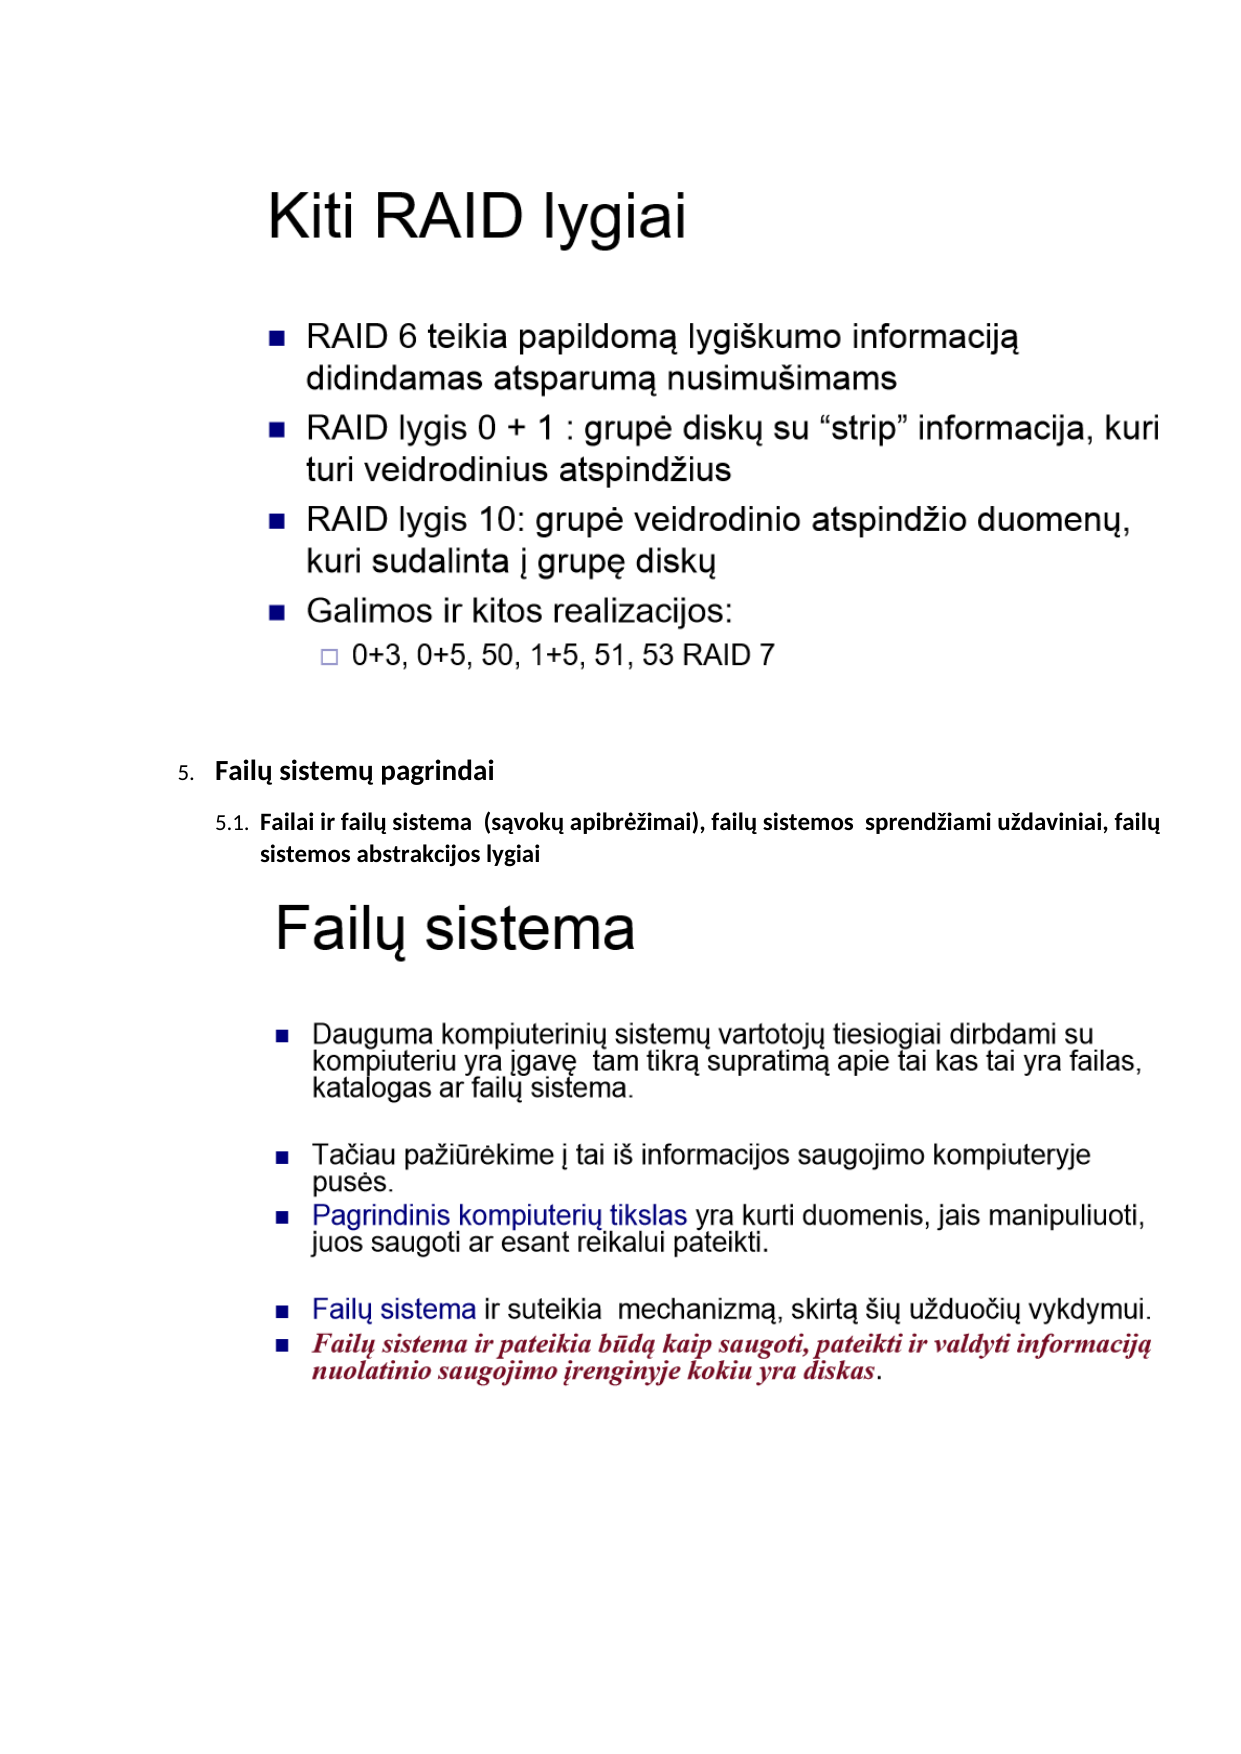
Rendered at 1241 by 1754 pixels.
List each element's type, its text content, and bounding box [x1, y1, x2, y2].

list Failų sistemų pagrindai [177, 752, 1181, 788]
list Failai ir failų sistema (sąvokų apibrėžimai), failų sistemos sprendžiami uždaviniai, failų sistemos abstrakcijos lygiai [215, 806, 1181, 868]
